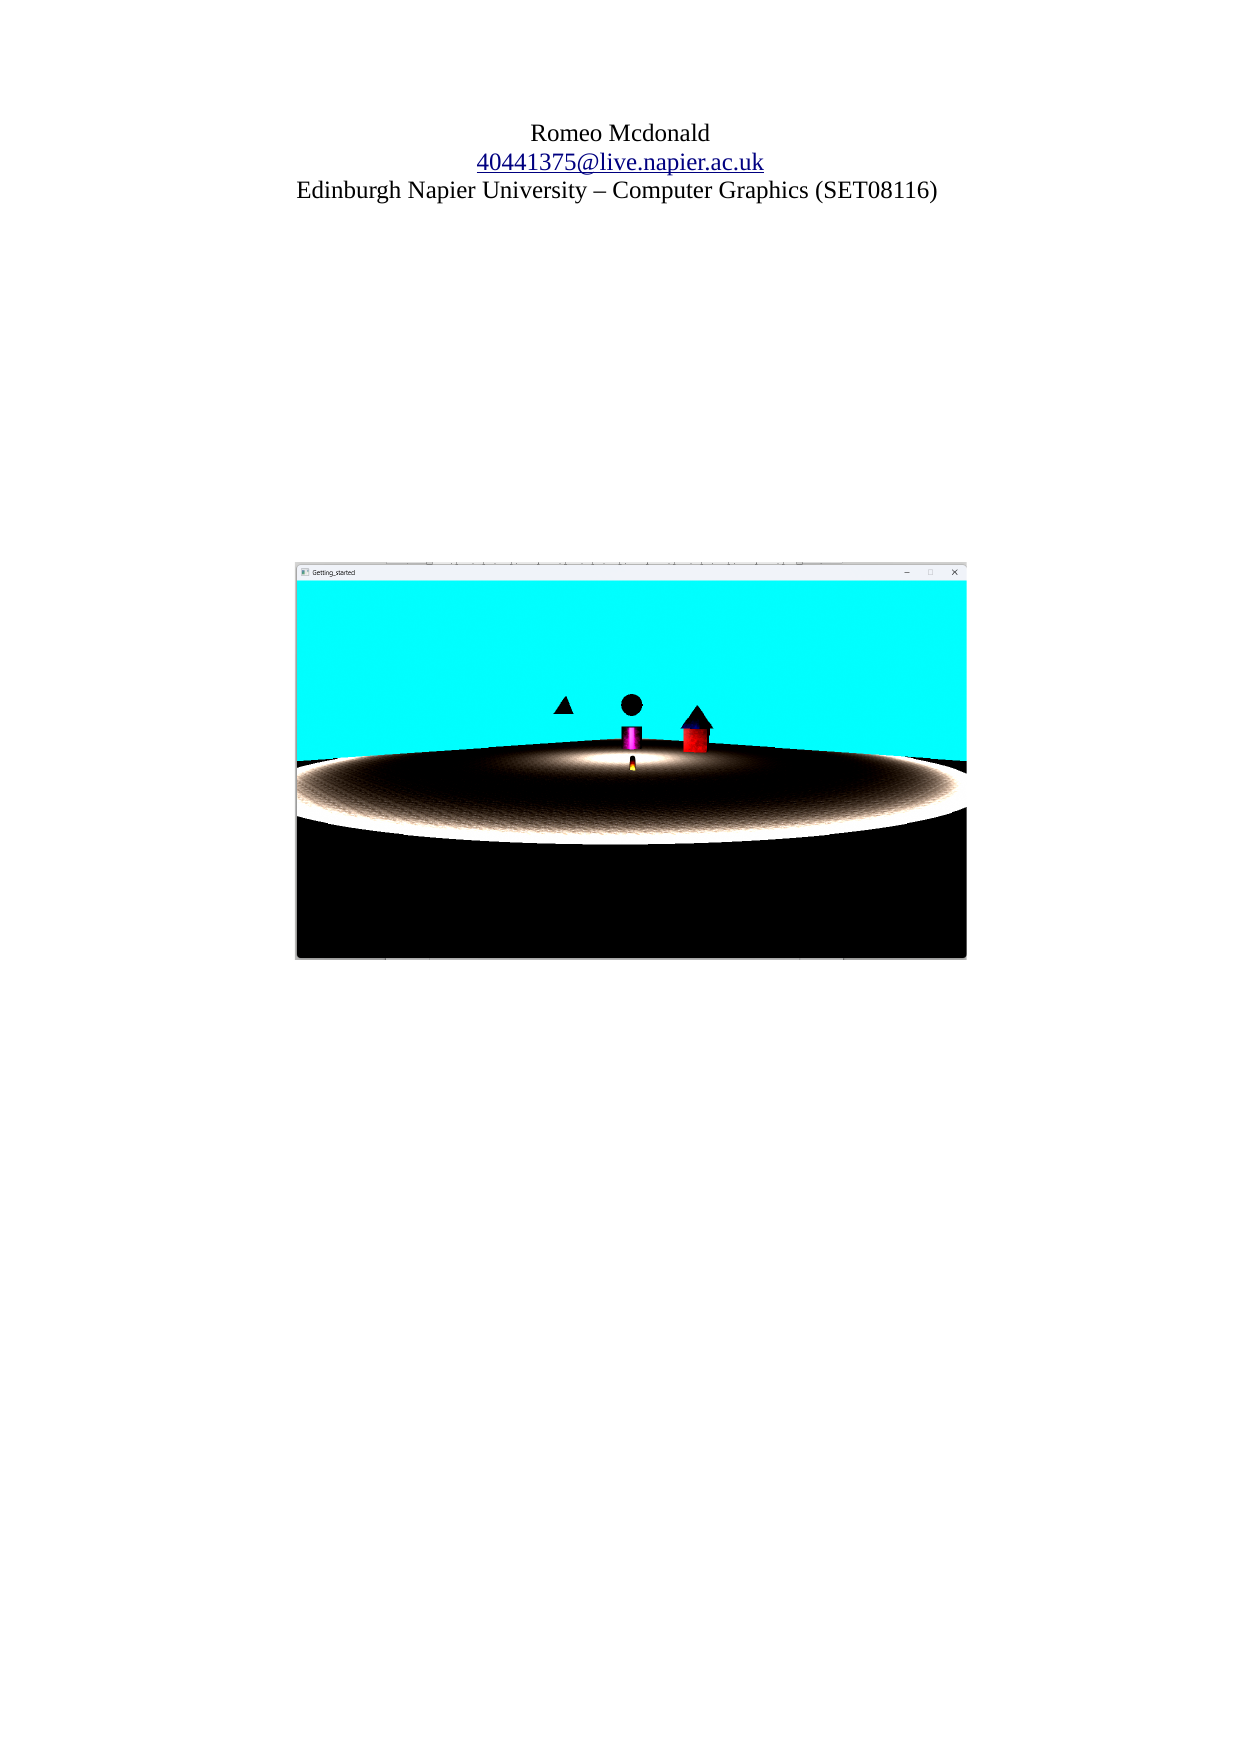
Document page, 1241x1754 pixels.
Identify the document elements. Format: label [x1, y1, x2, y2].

picture [294, 562, 967, 960]
